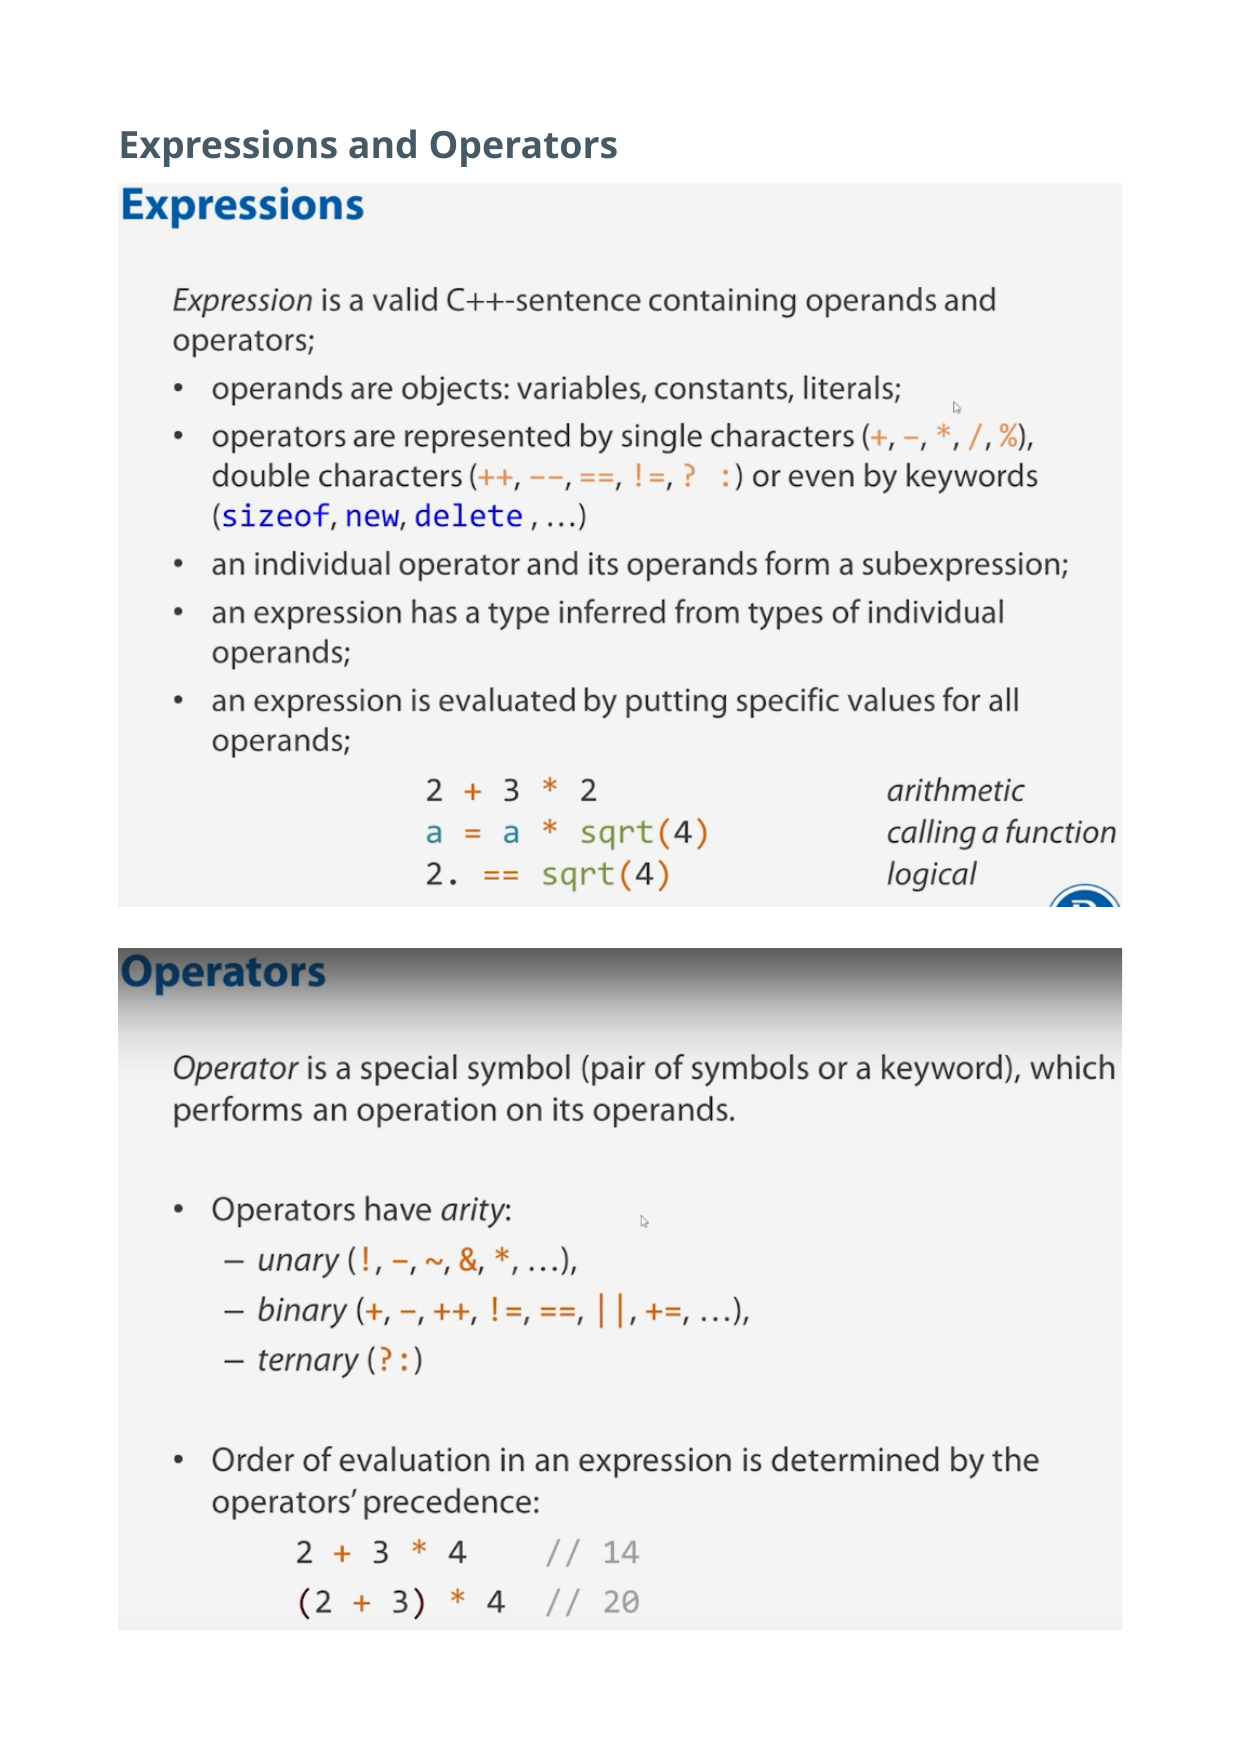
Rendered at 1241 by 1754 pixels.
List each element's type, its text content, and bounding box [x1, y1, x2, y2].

subtitle Expressions and Operators [118, 118, 1122, 169]
picture [118, 181, 1123, 907]
picture [118, 948, 1123, 1630]
